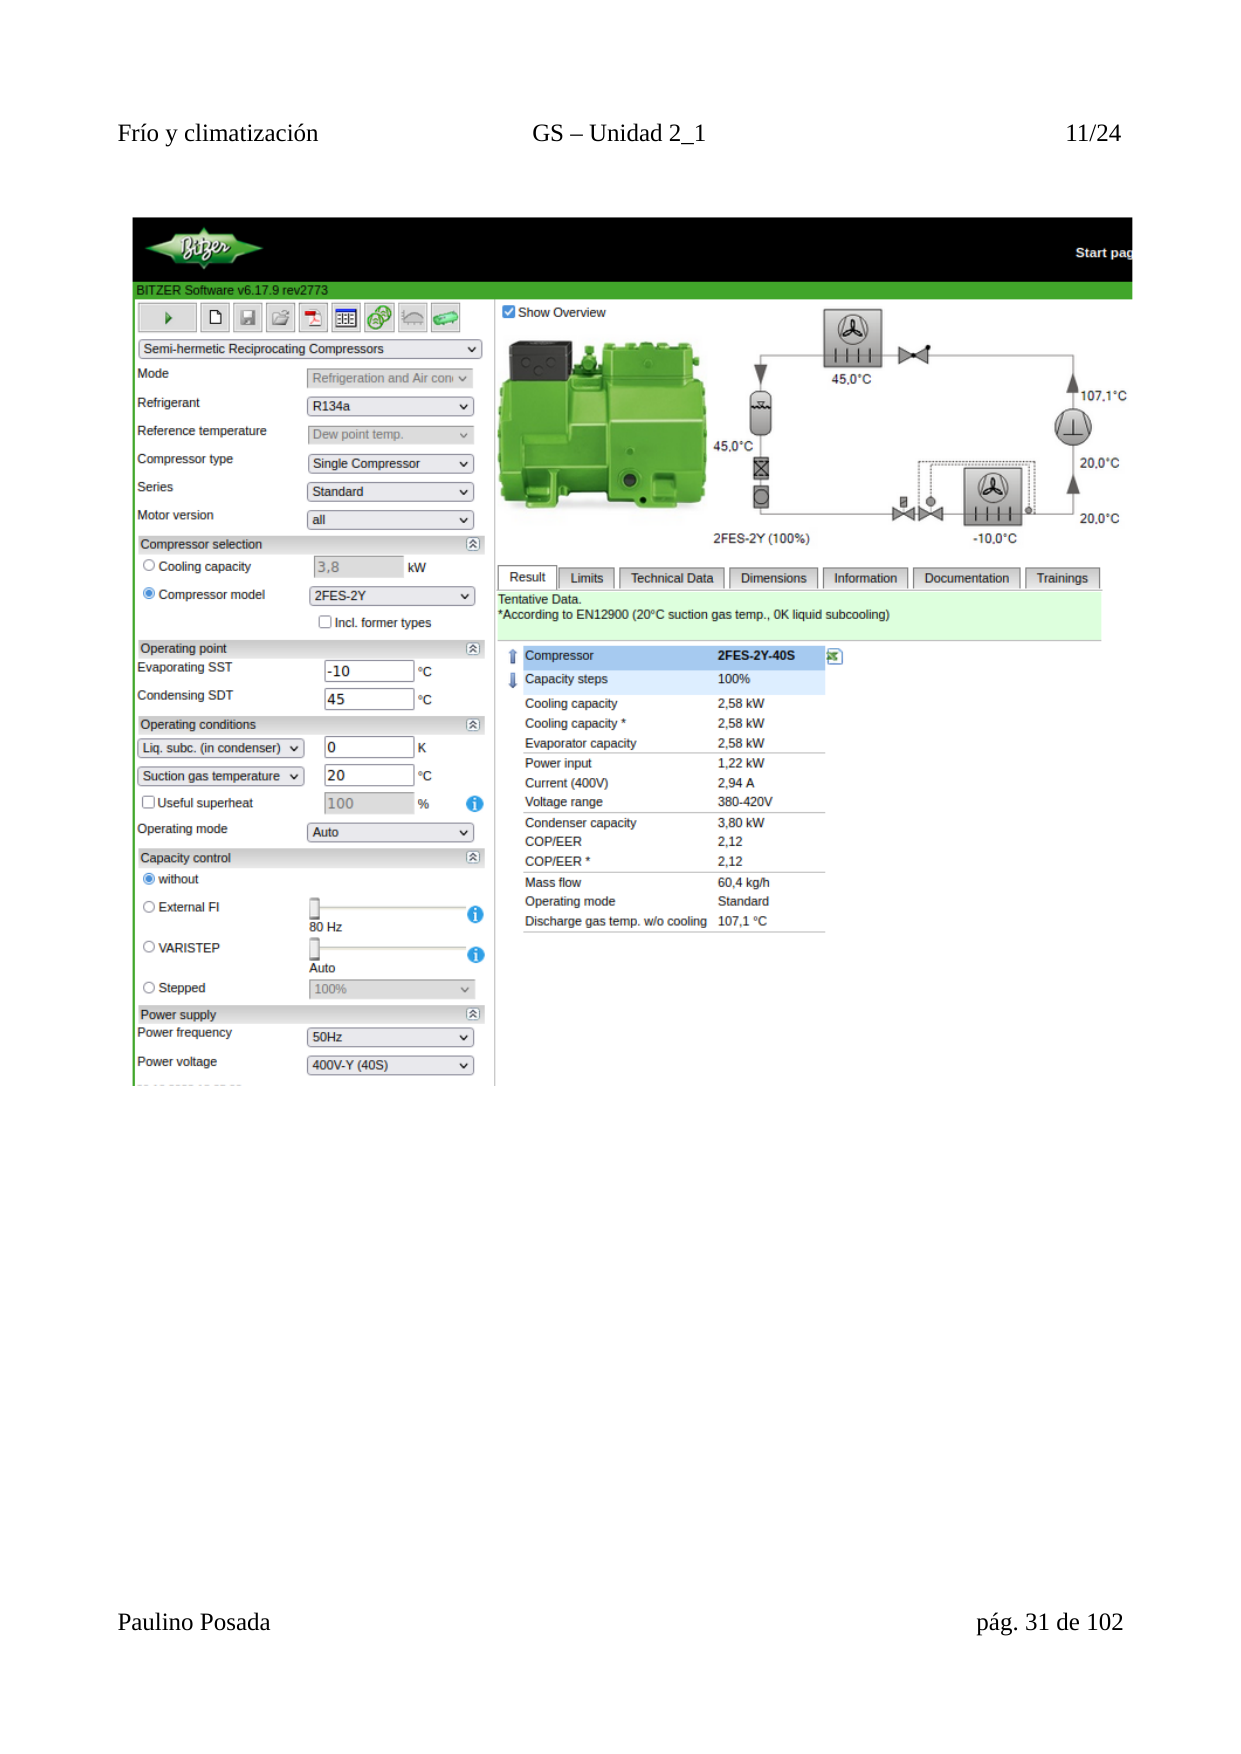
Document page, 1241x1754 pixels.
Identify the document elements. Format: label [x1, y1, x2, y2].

picture [128, 214, 1133, 1086]
